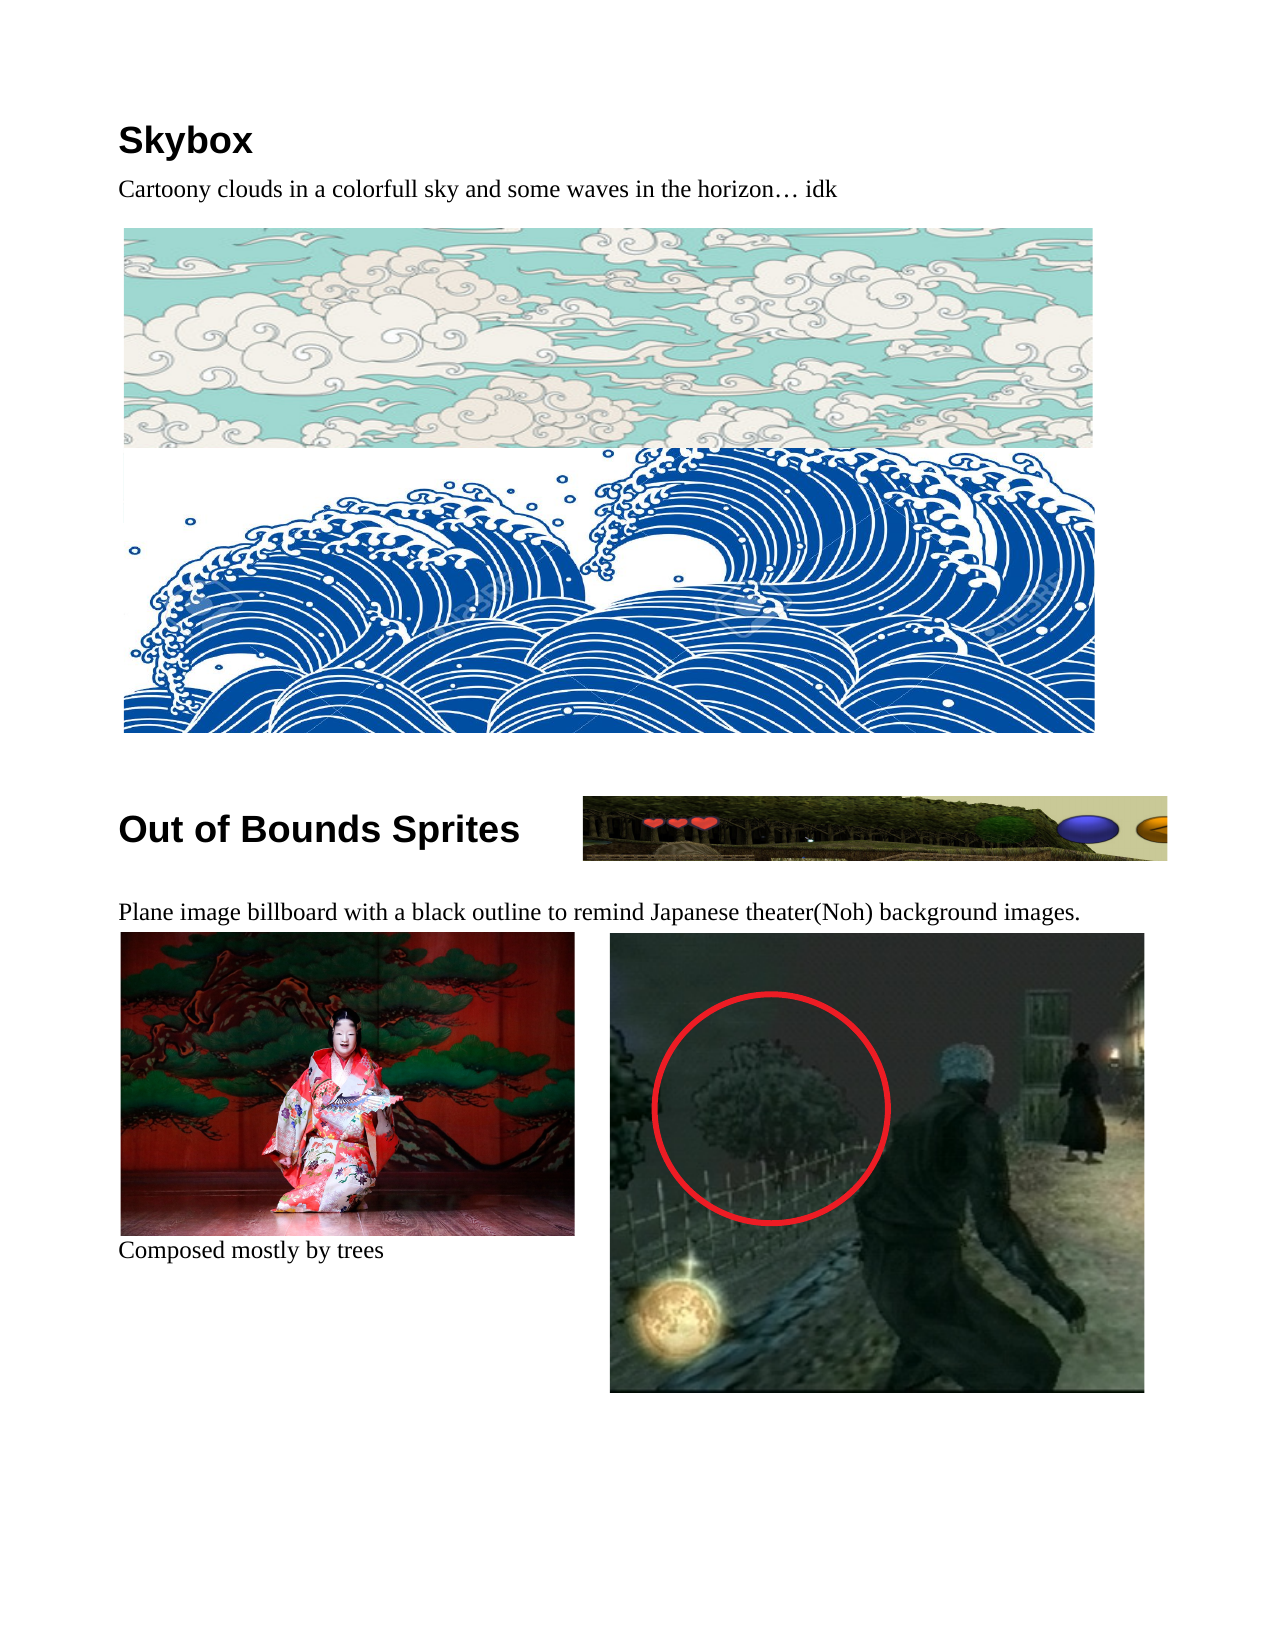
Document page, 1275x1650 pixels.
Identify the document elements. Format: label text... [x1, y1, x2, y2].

picture [123, 228, 1095, 733]
text Composed mostly by trees [118, 946, 609, 1264]
subtitle Skybox [118, 118, 1157, 162]
text Cartoony clouds in a colorfull sky and some waves in the horizon… idk [118, 174, 1157, 761]
text [1145, 946, 1157, 1264]
subtitle Out of Bounds Sprites [118, 807, 1157, 850]
picture [120, 932, 575, 1236]
text Plane image billboard with a black outline to remind Japanese theater(Noh) background images. [118, 863, 1157, 926]
picture [609, 933, 1145, 1393]
